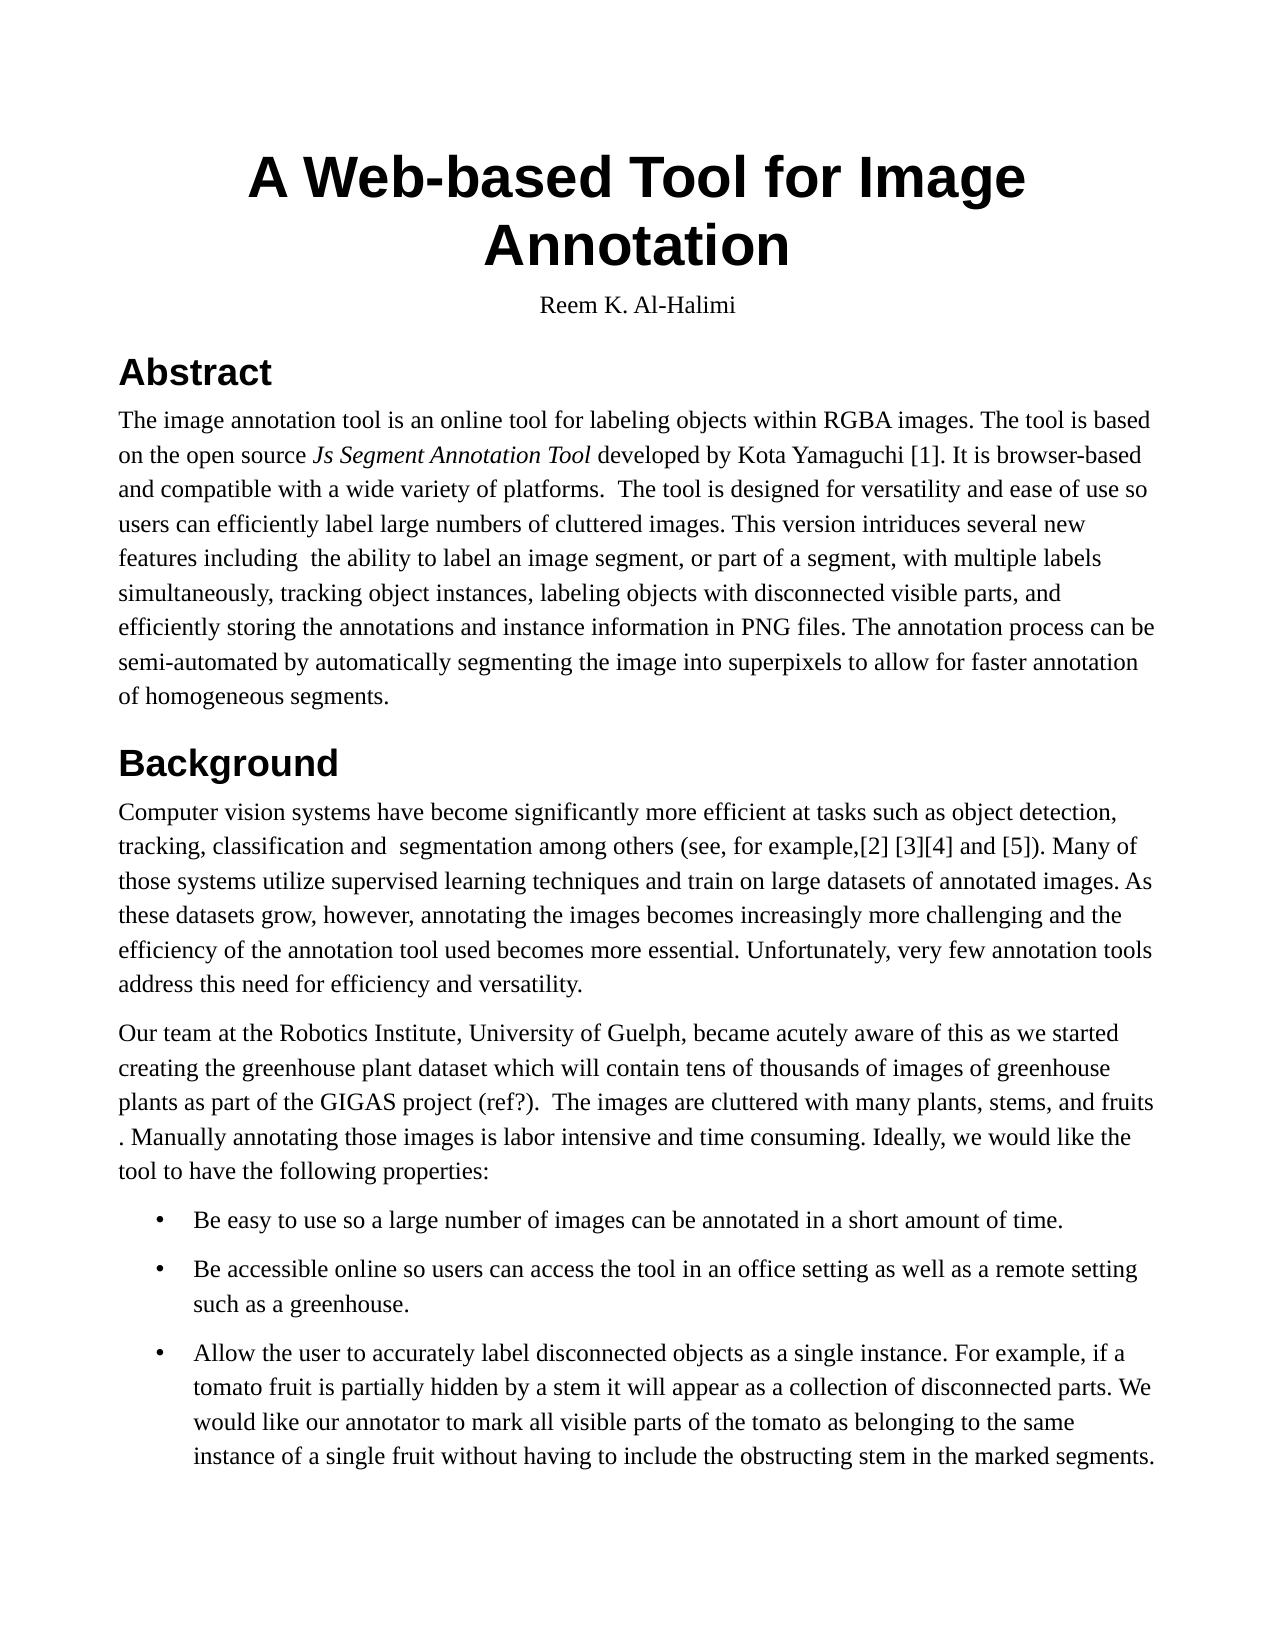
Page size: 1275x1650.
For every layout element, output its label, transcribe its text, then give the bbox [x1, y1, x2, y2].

list Allow the user to accurately label disconnected objects as a single instance. For example, if a tomato fruit is partially hidden by a stem it will appear as a collection of disconnected parts. We would like our annotator to mark all visible parts of the tomato as belonging to the same instance of a single fruit without having to include the obstructing stem in the marked segments. [156, 1338, 1157, 1470]
text Our team at the Robotics Institute, University of Guelph, became acutely aware of this as we started creating the greenhouse plant dataset which will contain tens of thousands of images of greenhouse plants as part of the GIGAS project (ref?). The images are cluttered with many plants, stems, and fruits . Manually annotating those images is labor intensive and time consuming. Ideally, we would like the tool to have the following properties: [118, 1018, 1157, 1185]
text The image annotation tool is an online tool for labeling objects within RGBA images. The tool is based on the open source Js Segment Annotation Tool developed by Kota Yamaguchi [1]⁠. It is browser-based and compatible with a wide variety of platforms. The tool is designed for versatility and ease of use so users can efficiently label large numbers of cluttered images. This version intriduces several new features including the ability to label an image segment, or part of a segment, with multiple labels simultaneously, tracking object instances, labeling objects with disconnected visible parts, and efficiently storing the annotations and instance information in PNG files. The annotation process can be semi-automated by automatically segmenting the image into superpixels to allow for faster annotation of homogeneous segments. [118, 405, 1157, 710]
text Reem K. Al-Halimi [118, 290, 1157, 318]
subtitle Background [118, 741, 1157, 784]
list Be easy to use so a large number of images can be annotated in a short amount of time. [156, 1205, 1157, 1234]
title A Web-based Tool for Image Annotation [118, 143, 1157, 277]
text Computer vision systems have become significantly more efficient at tasks such as object detection, tracking, classification and segmentation among others (see, for example,[2]⁠ [3]⁠[4]⁠ and [5]⁠). Many of those systems utilize supervised learning techniques and train on large datasets of annotated images. As these datasets grow, however, annotating the images becomes increasingly more challenging and the efficiency of the annotation tool used becomes more essential. Unfortunately, very few annotation tools address this need for efficiency and versatility. [118, 797, 1157, 998]
subtitle Abstract [118, 349, 1157, 393]
list Be accessible online so users can access the tool in an office setting as well as a remote setting such as a greenhouse. [156, 1254, 1157, 1318]
